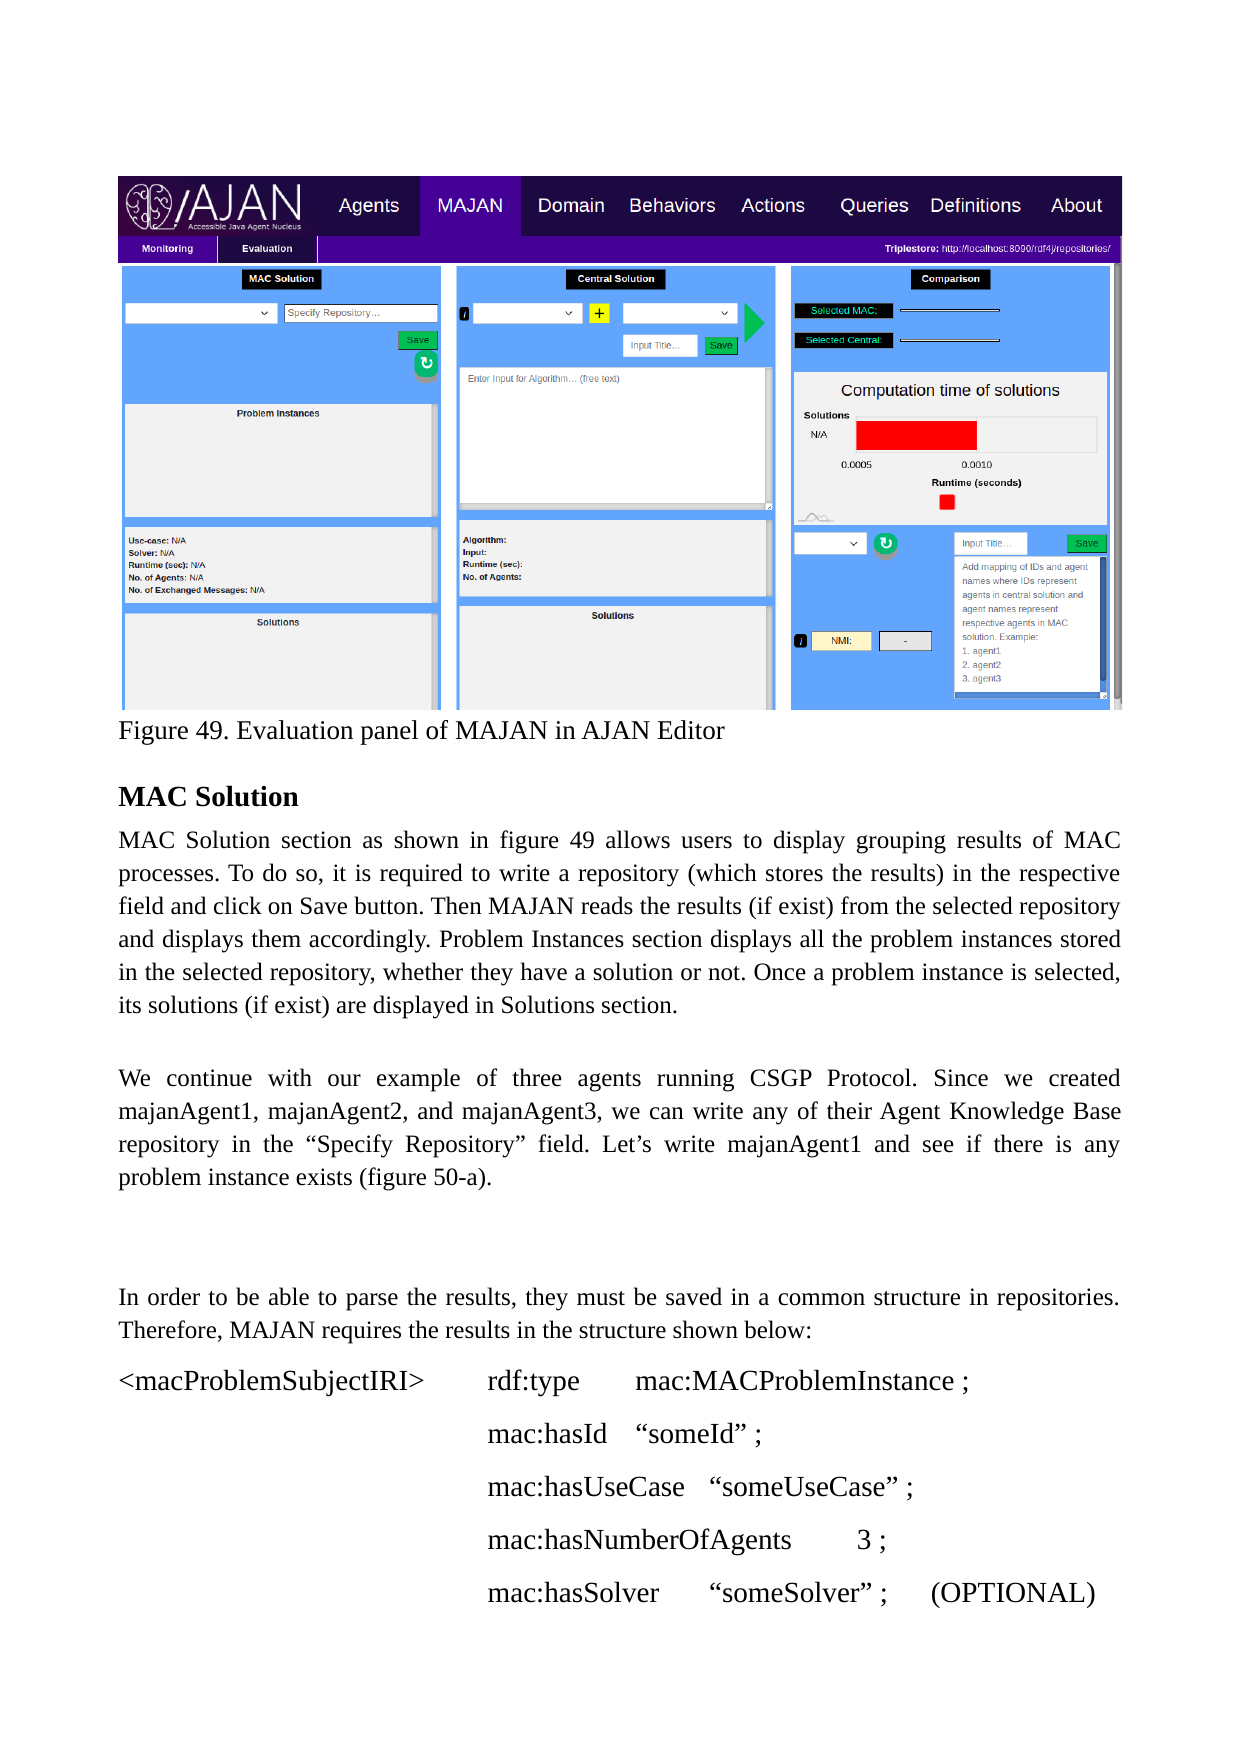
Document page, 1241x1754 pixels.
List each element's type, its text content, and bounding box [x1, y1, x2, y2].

text mac:hasUseCase “someUseCase” ; [118, 1469, 1122, 1502]
text MAC Solution section as shown in figure 49 allows users to display grouping results of MAC processes. To do so, it is required to write a repository (which stores the results) in the respective field and click on Save button. Then MAJAN reads the results (if exist) from the selected repository and displays them accordingly. Problem Instances section displays all the problem instances stored in the selected repository, whether they have a solution or not. Once a problem instance is selected, its solutions (if exist) are displayed in Solutions section. [118, 825, 1122, 1019]
text mac:hasId “someId” ; [118, 1416, 1122, 1449]
text In order to be able to parse the results, they must be saved in a common structure in repositories. Therefore, MAJAN requires the results in the structure shown below: [118, 1282, 1122, 1344]
text Figure 49. Evaluation panel of MAJAN in AJAN Editor [118, 710, 1122, 745]
subtitle MAC Solution [118, 779, 1122, 813]
text <macProblemSubjectIRI> rdf:type mac:MACProblemInstance ; [118, 1363, 1122, 1396]
text mac:hasSolver “someSolver” ; (OPTIONAL) [118, 1575, 1122, 1609]
text We continue with our example of three agents running CSGP Protocol. Since we created majanAgent1, majanAgent2, and majanAgent3, we can write any of their Agent Knowledge Base repository in the “Specify Repository” field. Let’s write majanAgent1 and see if there is any problem instance exists (figure 50-a). [118, 1063, 1122, 1191]
text mac:hasNumberOfAgents 3 ; [118, 1522, 1122, 1556]
picture [118, 176, 1123, 710]
